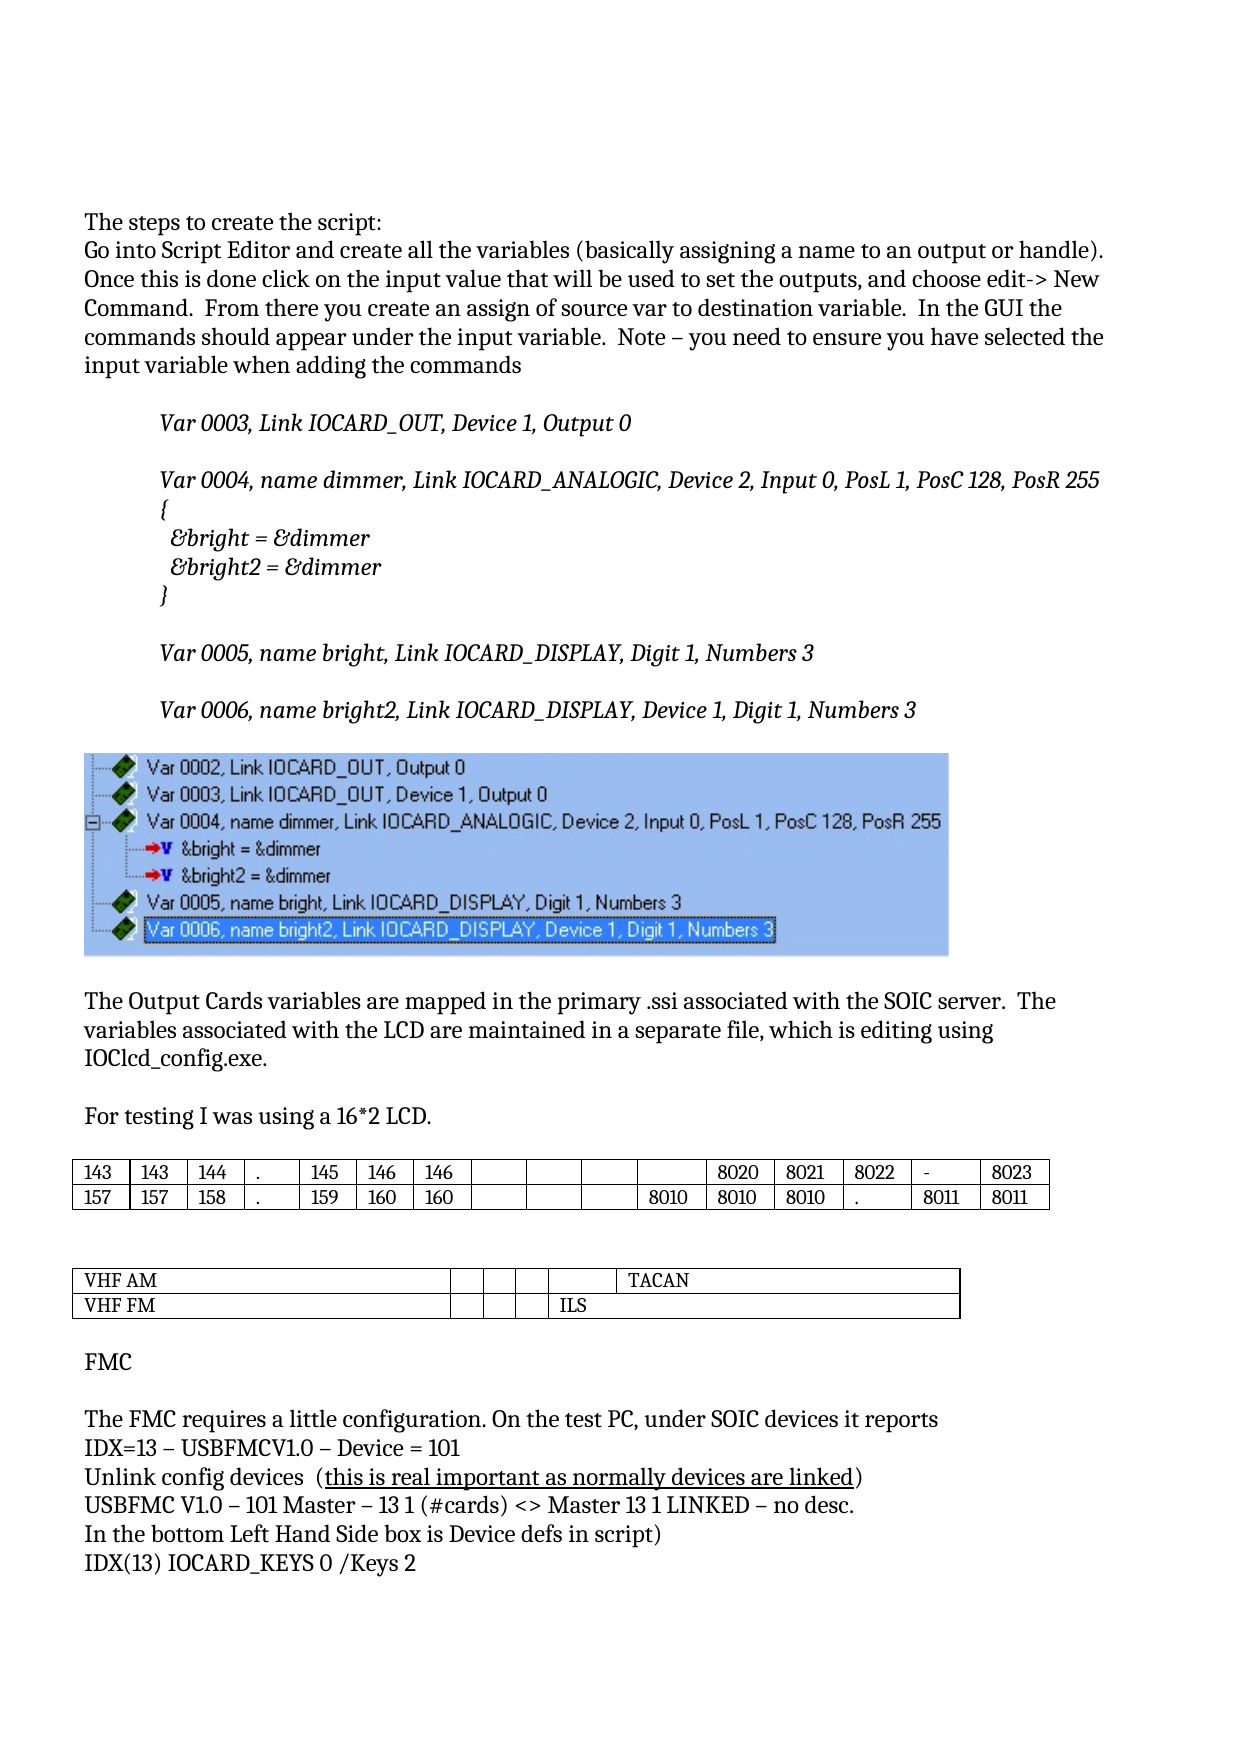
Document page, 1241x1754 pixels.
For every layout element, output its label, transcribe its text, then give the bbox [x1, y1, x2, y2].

table_header [451, 1269, 483, 1293]
text IDX=13 – USBFMCV1.0 – Device = 101 [84, 1434, 1148, 1463]
table_cell 160 [414, 1185, 471, 1209]
table_header 8022 [844, 1160, 911, 1184]
table_header [484, 1269, 515, 1293]
table_cell ILS [549, 1294, 959, 1318]
table_cell VHF FM [73, 1294, 450, 1318]
text The FMC requires a little configuration. On the test PC, under SOIC devices it reports [84, 1405, 1148, 1434]
table_cell 159 [300, 1185, 356, 1209]
table_cell 8010 [707, 1185, 774, 1209]
text Var 0003, Link IOCARD_OUT, Device 1, Output 0 Var 0004, name dimmer, Link IOCARD_ANALOGIC, Device 2, Input 0, PosL 1, PosC 128, PosR 255 { &bright = &dimmer &bright2 = &dimmer } Var 0005, name bright, Link IOCARD_DISPLAY, Digit 1, Numbers 3 Var 0006, name bright2, Link IOCARD_DISPLAY, Device 1, Digit 1, Numbers 3 [159, 409, 1148, 725]
table_cell 157 [73, 1185, 129, 1209]
table_header 144 [188, 1160, 244, 1184]
text The steps to create the script: [84, 207, 1148, 236]
text Unlink config devices (this is real important as normally devices are linked) [84, 1463, 1148, 1491]
table_header 146 [414, 1160, 471, 1184]
table_cell [516, 1294, 548, 1318]
picture [84, 753, 949, 959]
table_cell [472, 1185, 526, 1209]
text Once this is done click on the input value that will be used to set the outputs, and choose edit-> New Command. From there you create an assign of source var to destination variable. In the GUI the commands should appear under the input variable. Note – you need to ensure you have selected the input variable when adding the commands [84, 265, 1148, 380]
table_header - [912, 1160, 980, 1184]
text In the bottom Left Hand Side box is Device defs in script) [84, 1520, 1148, 1549]
table_header [549, 1269, 616, 1293]
table_header 143 [131, 1160, 187, 1184]
table_header [527, 1160, 581, 1184]
table_cell 160 [357, 1185, 413, 1209]
table_cell [527, 1185, 581, 1209]
table_header 145 [300, 1160, 356, 1184]
table_header 8021 [775, 1160, 843, 1184]
table_cell 157 [131, 1185, 187, 1209]
table_cell [451, 1294, 483, 1318]
text IDX(13) IOCARD_KEYS 0 /Keys 2 [84, 1549, 1148, 1578]
text FMC [84, 1348, 1148, 1376]
table_header [638, 1160, 706, 1184]
table_header . [245, 1160, 299, 1184]
table_cell 8011 [912, 1185, 980, 1209]
table_header TACAN [617, 1269, 959, 1293]
table_header 143 [73, 1160, 129, 1184]
table_cell 8011 [981, 1185, 1049, 1209]
text For testing I was using a 16*2 LCD. [84, 1102, 1148, 1131]
table_header [582, 1160, 637, 1184]
table_cell 8010 [775, 1185, 843, 1209]
table_header 8020 [707, 1160, 774, 1184]
table_header 8023 [981, 1160, 1049, 1184]
table_cell 8010 [638, 1185, 706, 1209]
table_header [516, 1269, 548, 1293]
table_cell . [844, 1185, 911, 1209]
table_cell 158 [188, 1185, 244, 1209]
table_header 146 [357, 1160, 413, 1184]
table_cell [484, 1294, 515, 1318]
table_header [472, 1160, 526, 1184]
text The Output Cards variables are mapped in the primary .ssi associated with the SOIC server. The variables associated with the LCD are maintained in a separate file, which is editing using IOClcd_config.exe. [84, 987, 1148, 1073]
table_cell . [245, 1185, 299, 1209]
table_cell [582, 1185, 637, 1209]
text USBFMC V1.0 – 101 Master – 13 1 (#cards) <> Master 13 1 LINKED – no desc. [84, 1491, 1148, 1520]
table_header VHF AM [73, 1269, 450, 1293]
text Go into Script Editor and create all the variables (basically assigning a name to an output or handle). [84, 236, 1148, 265]
